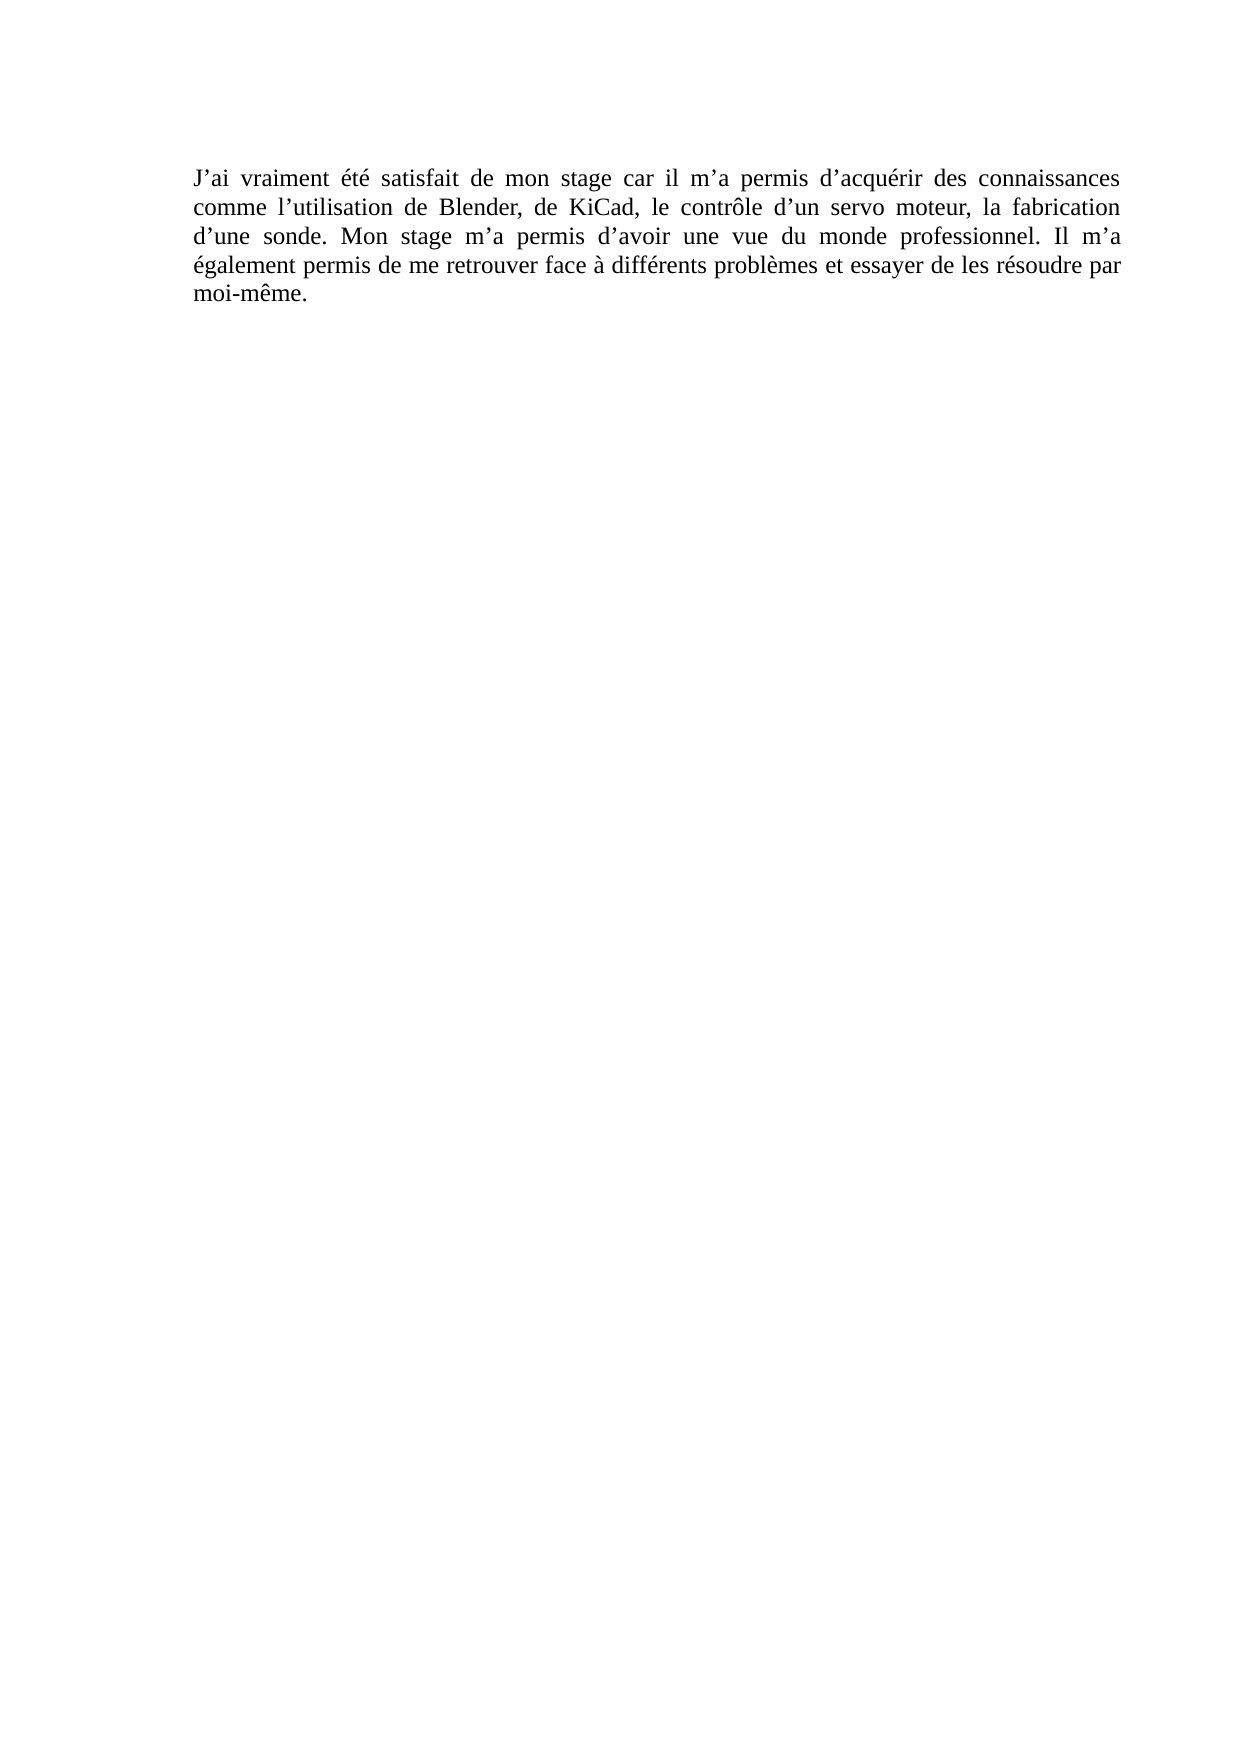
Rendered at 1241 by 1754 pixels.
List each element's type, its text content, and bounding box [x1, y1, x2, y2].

list J’ai vraiment été satisfait de mon stage car il m’a permis d’acquérir des connaissances comme l’utilisation de Blender, de KiCad, le contrôle d’un servo moteur, la fabrication d’une sonde. Mon stage m’a permis d’avoir une vue du monde professionnel. Il m’a également permis de me retrouver face à différents problèmes et essayer de les résoudre par moi-même. [193, 163, 1122, 307]
